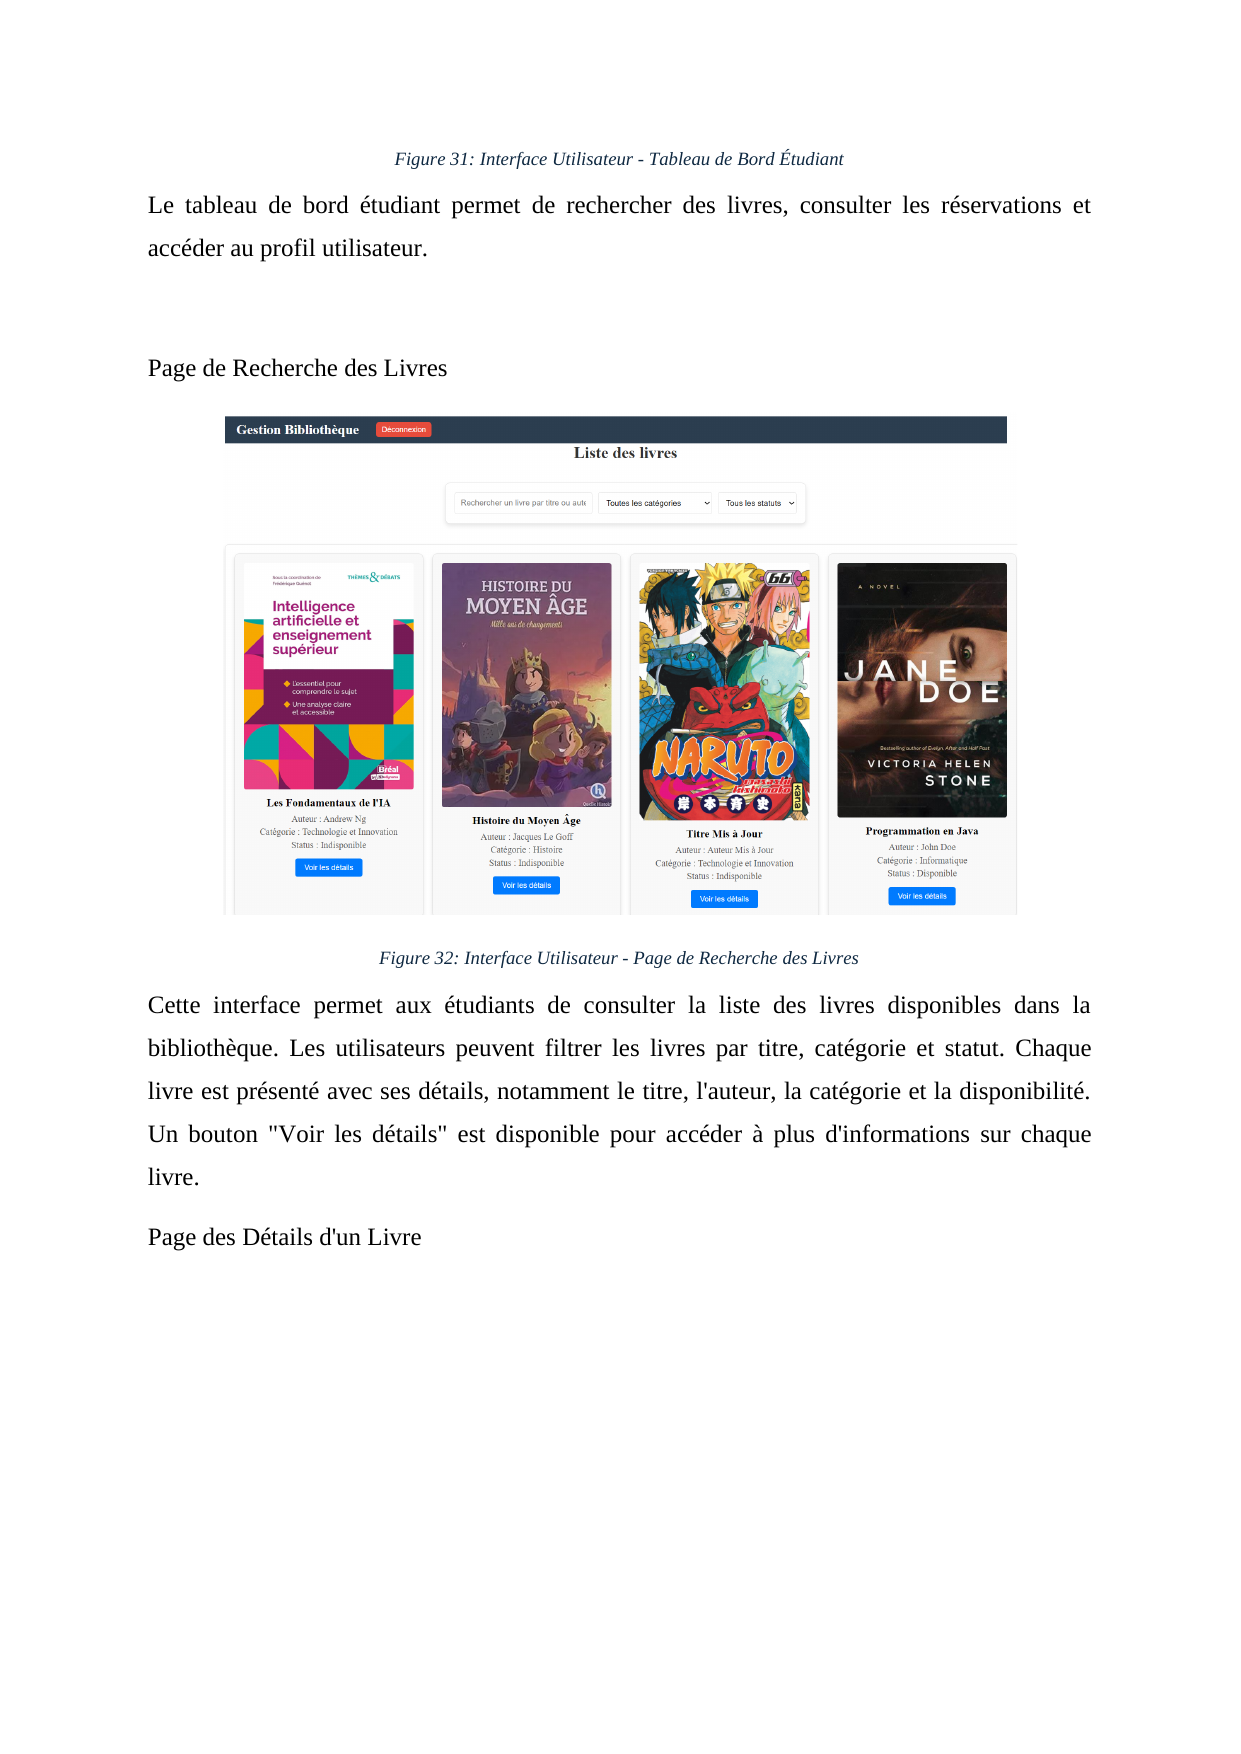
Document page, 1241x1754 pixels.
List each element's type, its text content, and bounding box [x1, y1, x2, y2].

text Le tableau de bord étudiant permet de rechercher des livres, consulter les réservations et accéder au profil utilisateur. [148, 190, 1093, 262]
text Figure 31: Interface Utilisateur - Tableau de Bord Étudiant [148, 148, 1093, 169]
text Cette interface permet aux étudiants de consulter la liste des livres disponibles dans la bibliothèque. Les utilisateurs peuvent filtrer les livres par titre, catégorie et statut. Chaque livre est présenté avec ses détails, notamment le titre, l'auteur, la catégorie et la disponibilité. Un bouton "Voir les détails" est disponible pour accéder à plus d'informations sur chaque livre. [148, 990, 1093, 1191]
text Page des Détails d'un Livre [148, 1222, 1093, 1251]
text Figure 32: Interface Utilisateur - Page de Recherche des Livres [148, 947, 1093, 969]
text Page de Recherche des Livres [148, 353, 1093, 381]
